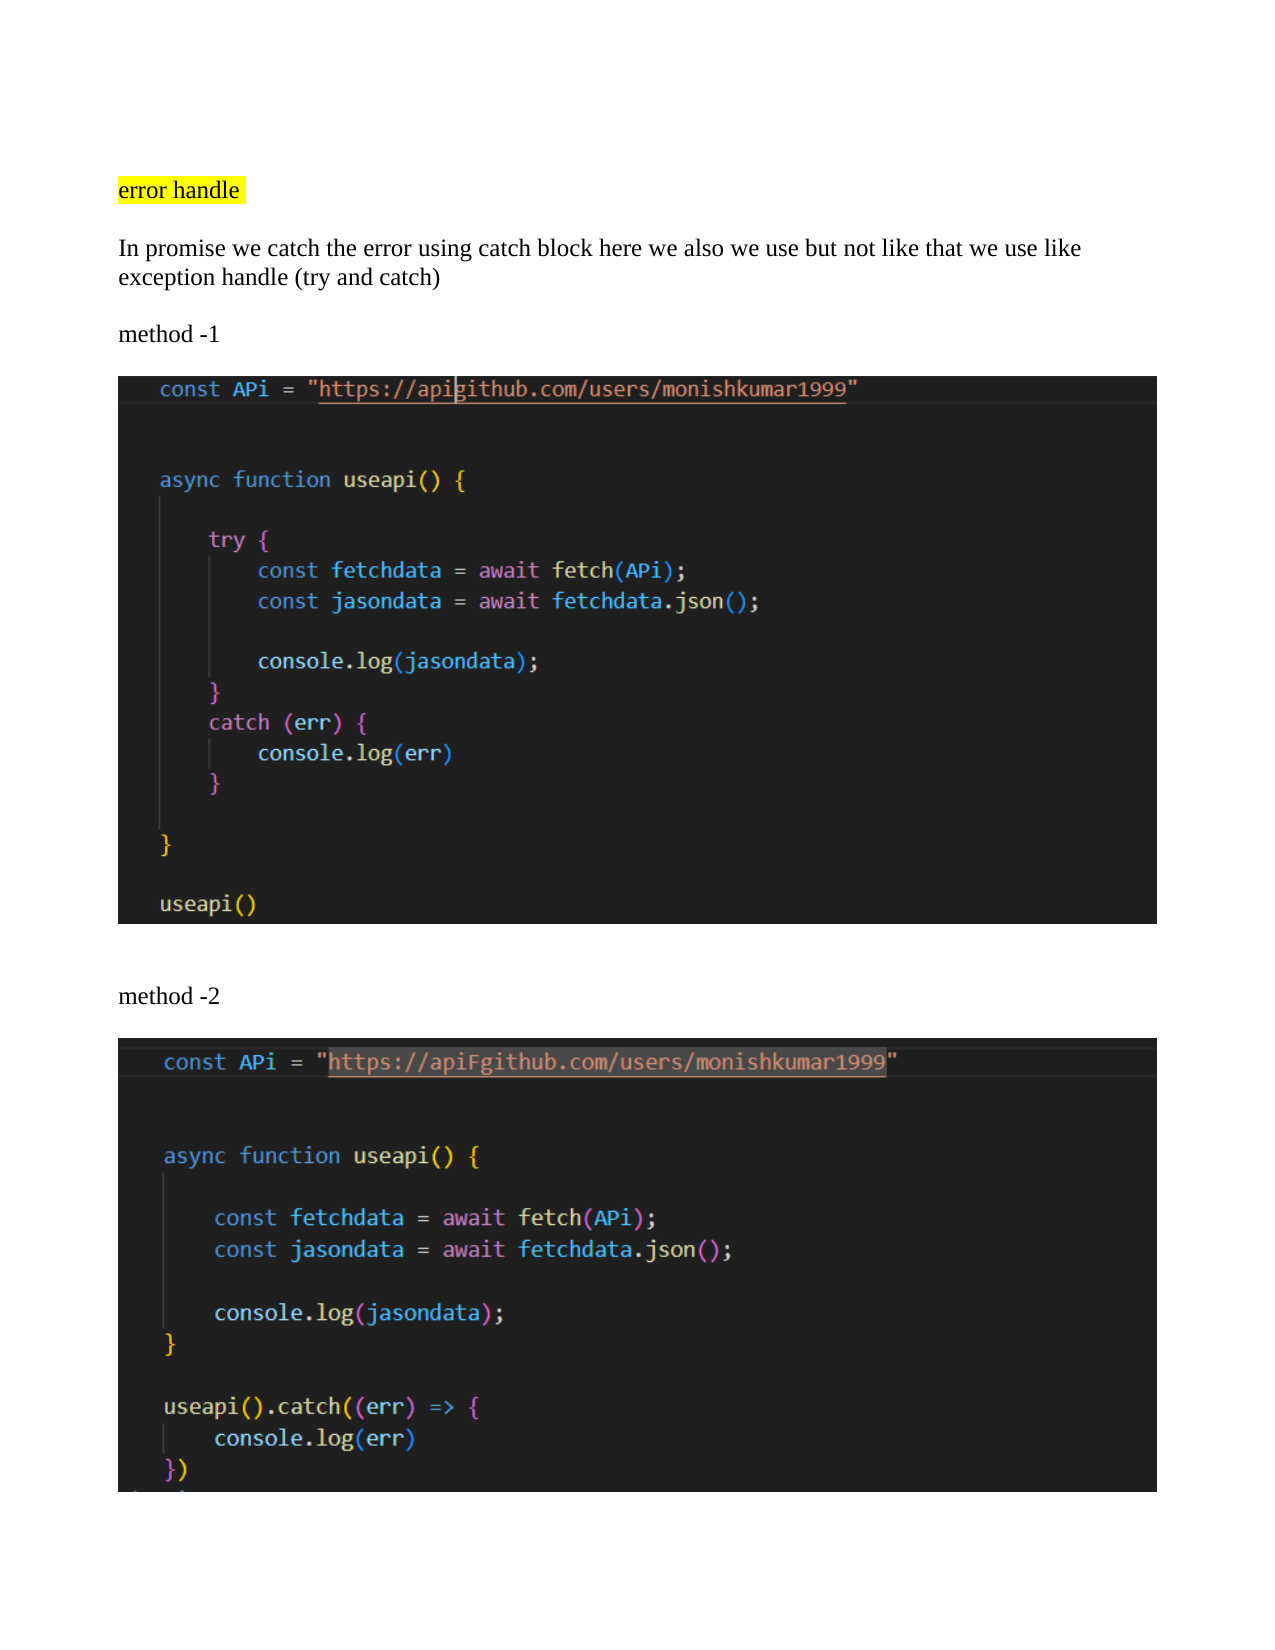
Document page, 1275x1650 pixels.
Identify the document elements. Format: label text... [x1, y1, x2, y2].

picture [118, 1038, 1157, 1492]
text In promise we catch the error using catch block here we also we use but not like that we use like exception handle (try and catch) [118, 233, 1157, 291]
picture [118, 376, 1157, 924]
text method -2 [118, 981, 1157, 1010]
text method -1 [118, 319, 1157, 348]
text error handle [118, 176, 1157, 204]
